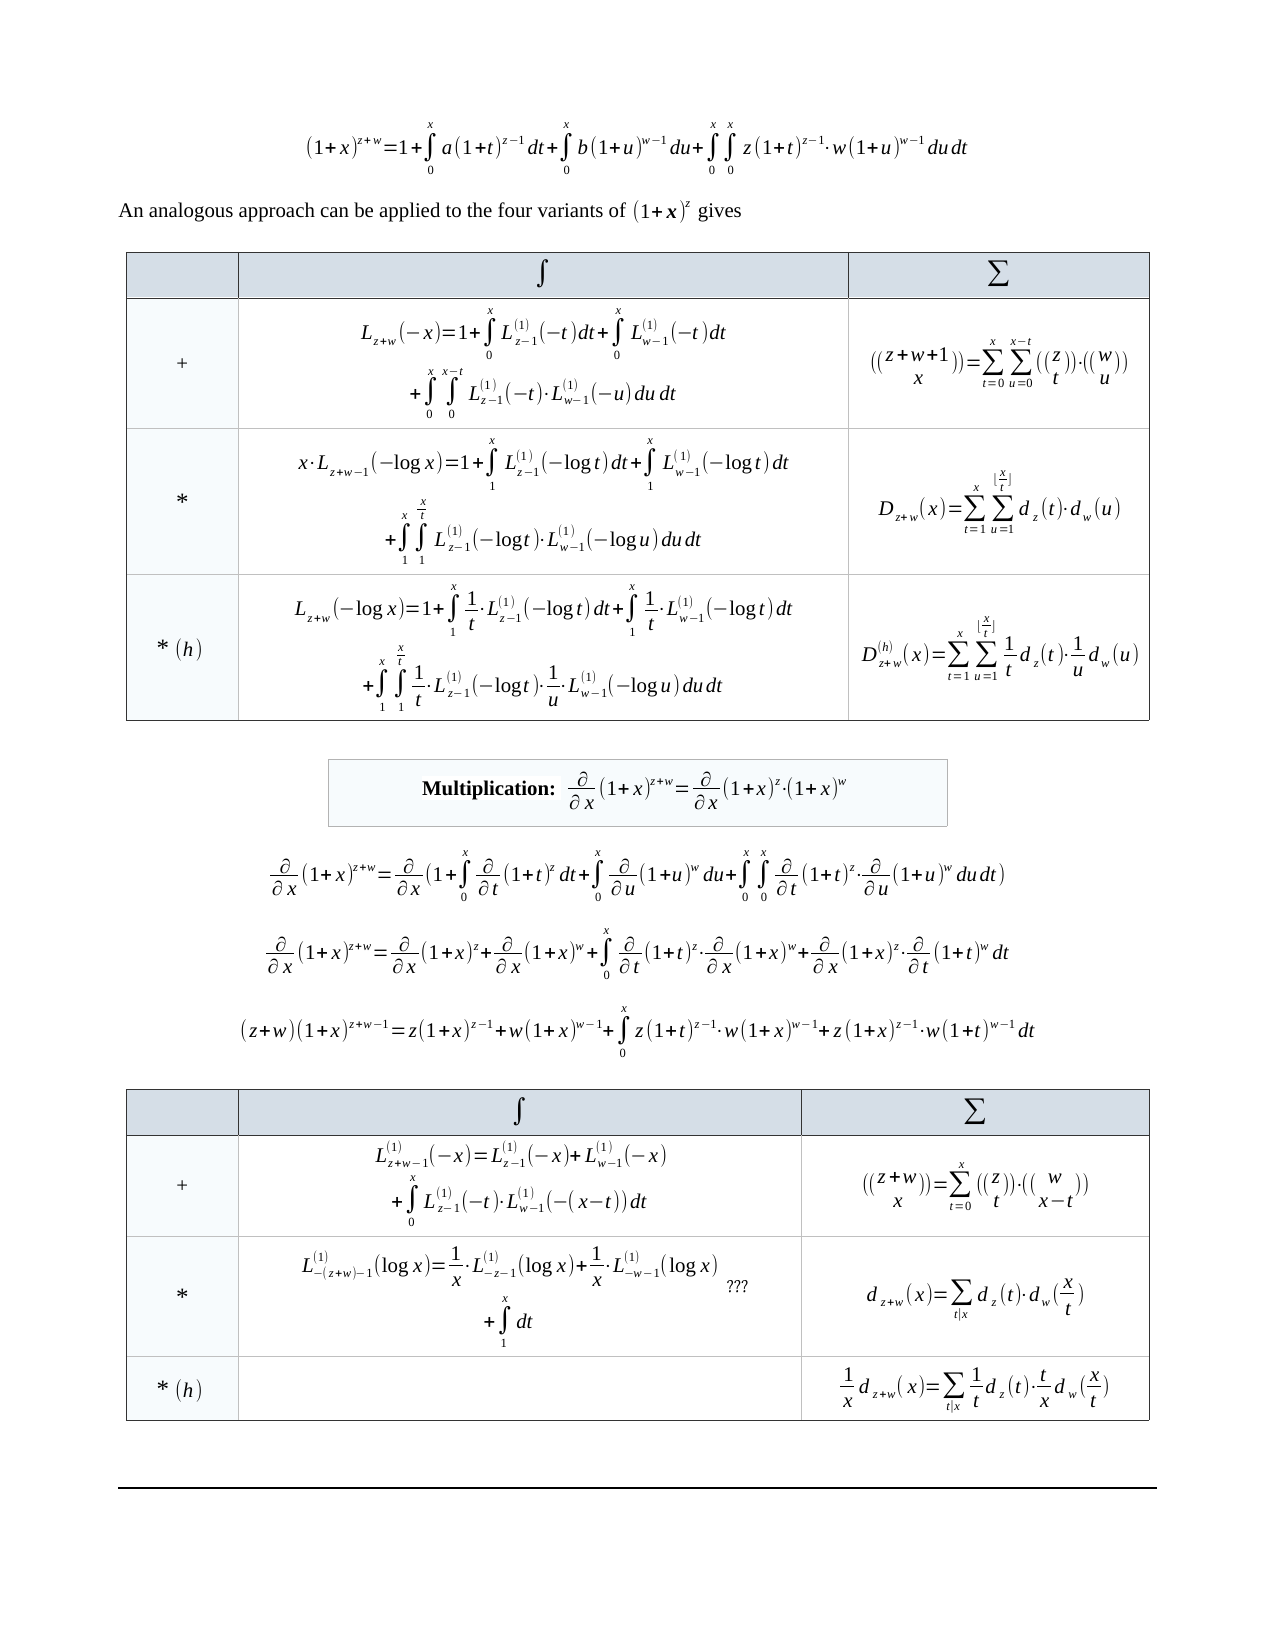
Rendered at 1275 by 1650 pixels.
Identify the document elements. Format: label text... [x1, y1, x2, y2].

table_cell [802, 1357, 1149, 1420]
table_cell [802, 1136, 1149, 1236]
table_header [802, 1090, 1149, 1135]
table_cell * [127, 575, 238, 720]
table_cell * [127, 429, 238, 574]
table_header [849, 253, 1149, 297]
table_cell + [127, 299, 238, 428]
table_cell [849, 575, 1149, 720]
table_header [127, 253, 238, 297]
table_cell [802, 1237, 1149, 1356]
table_header [239, 253, 848, 297]
table_cell * [127, 1357, 238, 1420]
text An analogous approach can be applied to the four variants ofgives [118, 196, 1157, 223]
table_cell [849, 429, 1149, 574]
table_cell [239, 429, 848, 574]
table_cell [239, 299, 848, 428]
table_cell [239, 1136, 801, 1236]
table_cell + [127, 1136, 238, 1236]
table_cell * [127, 1237, 238, 1356]
table_cell [239, 1357, 801, 1420]
table_header [239, 1090, 801, 1135]
table_cell [849, 299, 1149, 428]
table_header [127, 1090, 238, 1135]
table_cell [239, 575, 848, 720]
text Multiplication: [329, 760, 947, 826]
table_cell ??? [239, 1237, 801, 1356]
